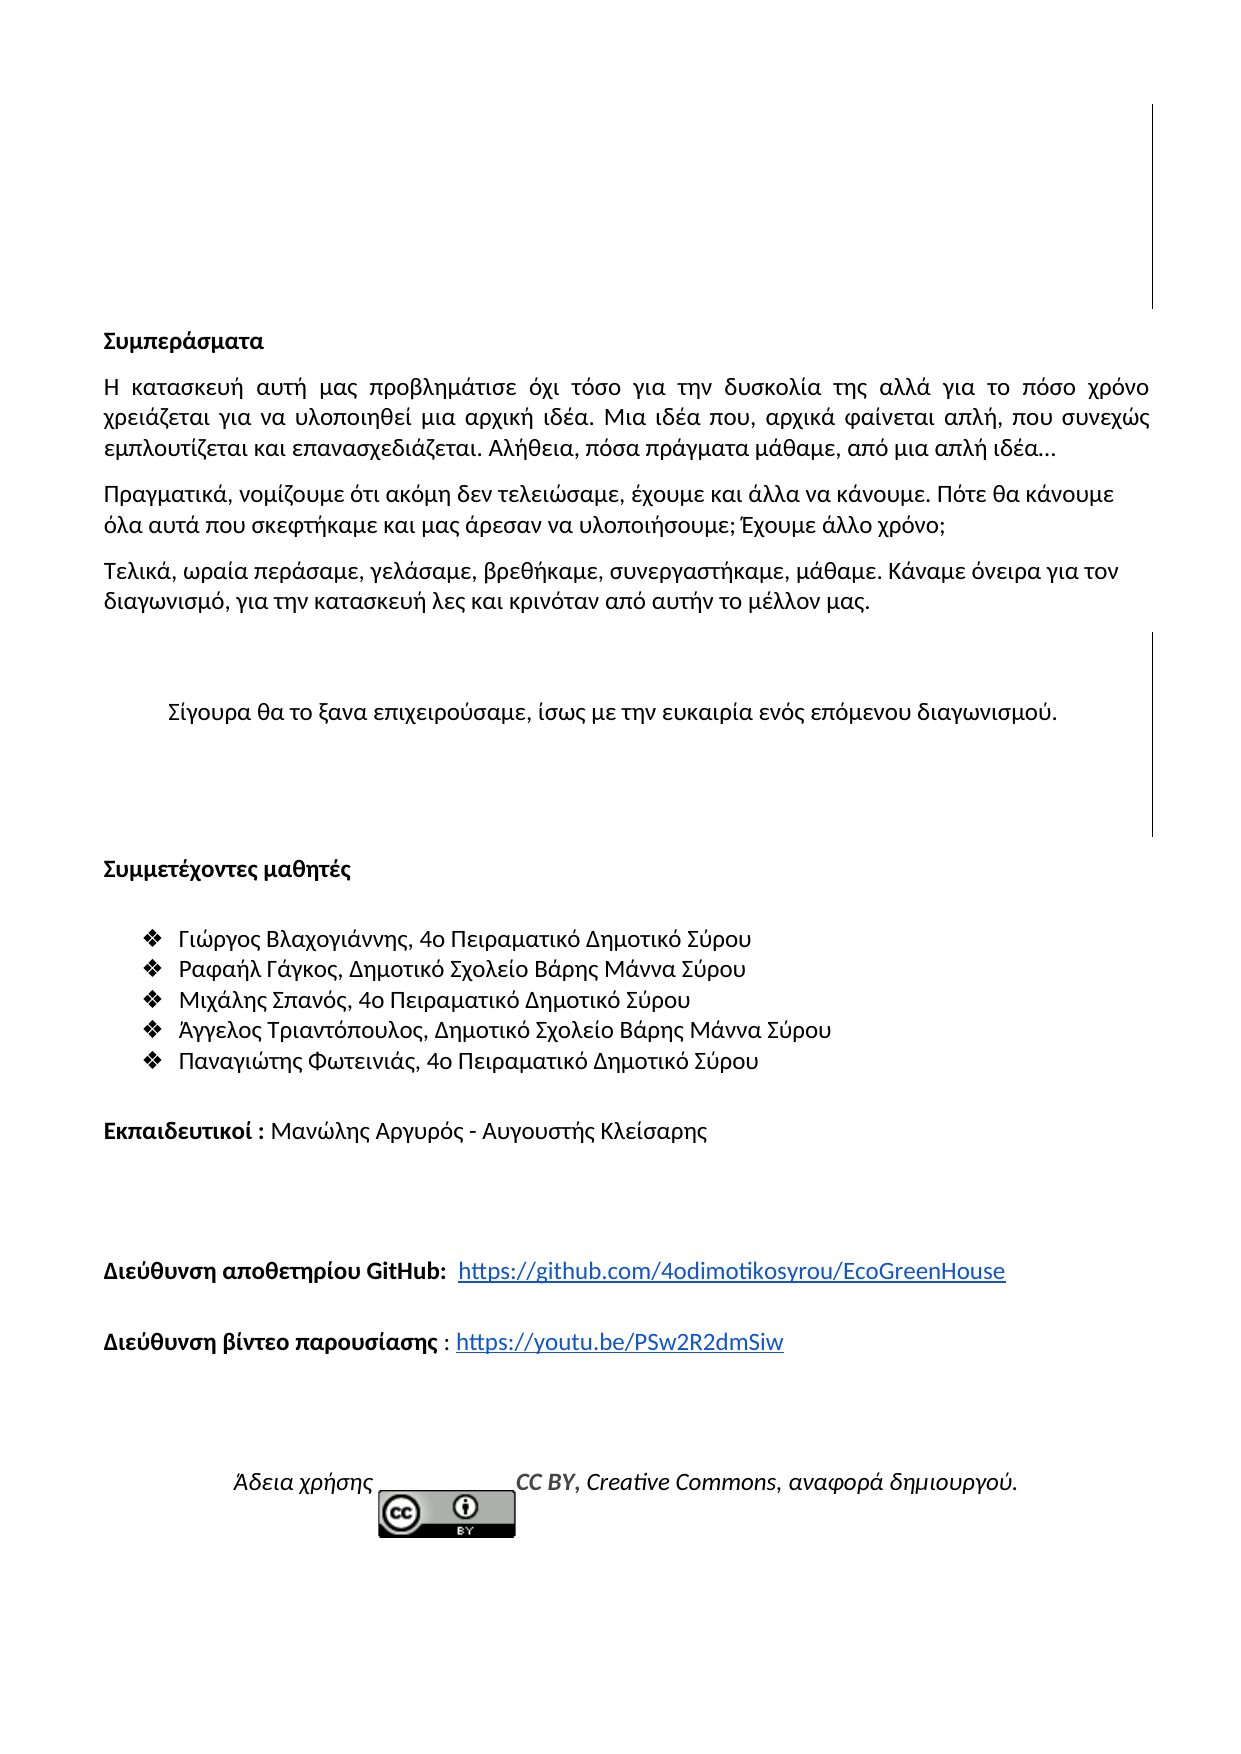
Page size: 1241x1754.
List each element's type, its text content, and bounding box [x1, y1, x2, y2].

text Συμμετέχοντες μαθητές [103, 853, 1152, 883]
text Διεύθυνση αποθετηρίου GitHub: https://github.com/4odimotikosyrou/EcoGreenHouse [103, 1256, 1152, 1286]
list Άγγελος Τριαντόπουλος, Δημοτικό Σχολείο Βάρης Μάννα Σύρου [141, 1015, 1152, 1045]
list Μιχάλης Σπανός, 4ο Πειραματικό Δημοτικό Σύρου [141, 984, 1152, 1015]
list Παναγιώτης Φωτεινιάς, 4ο Πειραματικό Δημοτικό Σύρου [141, 1045, 1152, 1076]
text Εκπαιδευτικοί : Μανώλης Αργυρός - Αυγουστής Κλείσαρης [103, 1115, 1152, 1146]
text Η κατασκευή αυτή μας προβλημάτισε όχι τόσο για την δυσκολία της αλλά για το πόσο χρόνο χρειάζεται για να υλοποιηθεί μια αρχική ιδέα. Μια ιδέα που, αρχικά φαίνεται απλή, που συνεχώς εμπλουτίζεται και επανασχεδιάζεται. Αλήθεια, πόσα πράγματα μάθαμε, από μια απλή ιδέα… [103, 371, 1152, 463]
text Συμπεράσματα [103, 325, 1152, 355]
text Σίγουρα θα το ξανα επιχειρούσαμε, ίσως με την ευκαιρία ενός επόμενου διαγωνισμού. [103, 632, 1152, 678]
text Άδεια χρήσης CC BY, Creative Commons, αναφορά δημιουργού. [103, 1466, 1152, 1538]
list Ραφαήλ Γάγκος, Δημοτικό Σχολείο Βάρης Μάννα Σύρου [141, 954, 1152, 984]
text Πραγματικά, νομίζουμε ότι ακόμη δεν τελειώσαμε, έχουμε και άλλα να κάνουμε. Πότε θα κάνουμε όλα αυτά που σκεφτήκαμε και μας άρεσαν να υλοποιήσουμε; Έχουμε άλλο χρόνο; [103, 478, 1152, 539]
text Διεύθυνση βίντεο παρουσίασης : https://youtu.be/PSw2R2dmSiw [103, 1326, 1152, 1356]
text Τελικά, ωραία περάσαμε, γελάσαμε, βρεθήκαμε, συνεργαστήκαμε, μάθαμε. Κάναμε όνειρα για τον διαγωνισμό, για την κατασκευή λες και κρινόταν από αυτήν το μέλλον μας. [103, 555, 1152, 616]
list Γιώργος Βλαχογιάννης, 4ο Πειραματικό Δημοτικό Σύρου [141, 923, 1152, 954]
